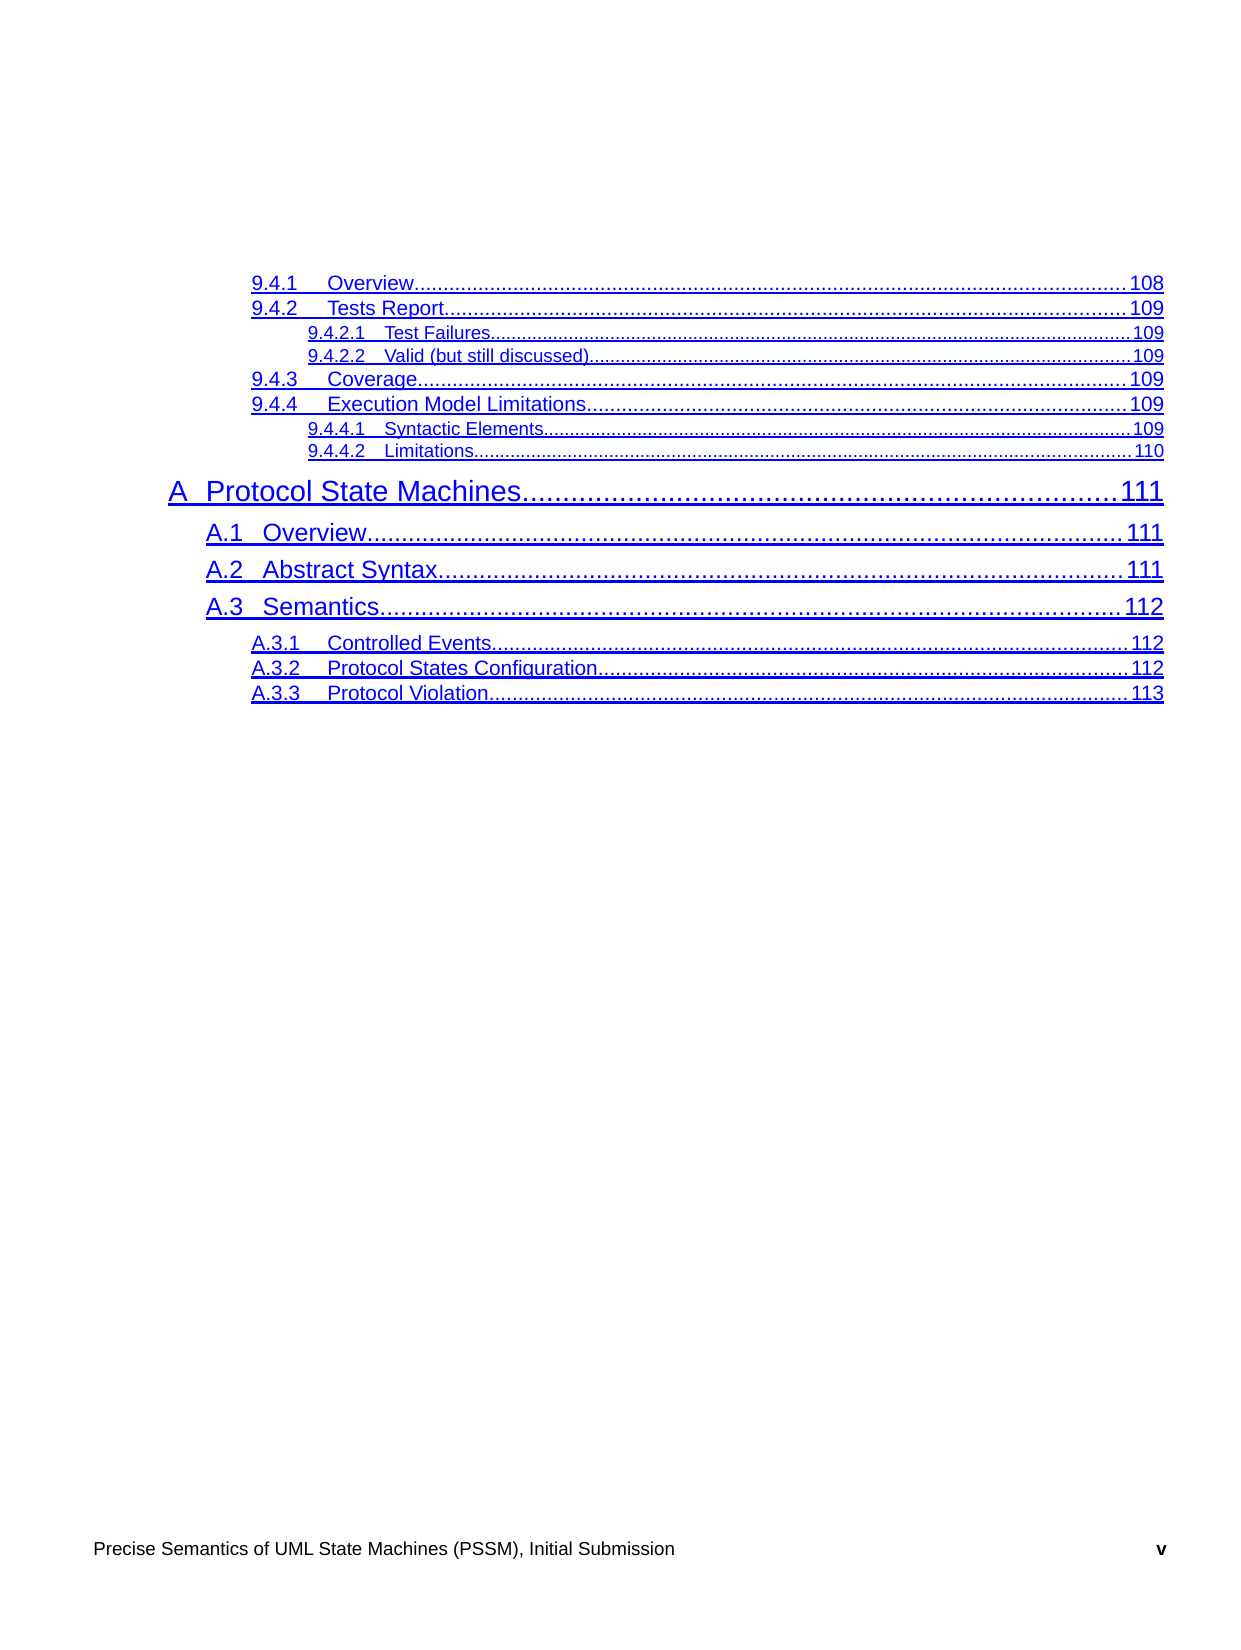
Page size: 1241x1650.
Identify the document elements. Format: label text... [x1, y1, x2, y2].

text 9.4.4.1 Syntactic Elements 109 [308, 416, 1164, 436]
text A.3 Semantics 112 [206, 592, 1164, 617]
text 9.4.2 Tests Report 109 [251, 295, 1164, 317]
text A.1 Overview 111 [206, 518, 1164, 543]
text 9.4.2.2 Valid (but still discussed) 109 [308, 343, 1164, 363]
text 9.4.1 Overview 108 [251, 270, 1164, 292]
text 9.4.4 Execution Model Limitations 109 [251, 391, 1164, 413]
text A.3.1 Controlled Events 112 [251, 629, 1164, 651]
text A Protocol State Machines 111 [168, 472, 1164, 503]
text A.3.2 Protocol States Configuration 112 [251, 654, 1164, 676]
text 9.4.3 Coverage 109 [251, 366, 1164, 388]
text 9.4.2.1 Test Failures 109 [308, 320, 1164, 340]
text 9.4.4.2 Limitations 110 [308, 439, 1164, 459]
text A.2 Abstract Syntax 111 [206, 555, 1164, 580]
text A.3.3 Protocol Violation 113 [251, 679, 1164, 701]
